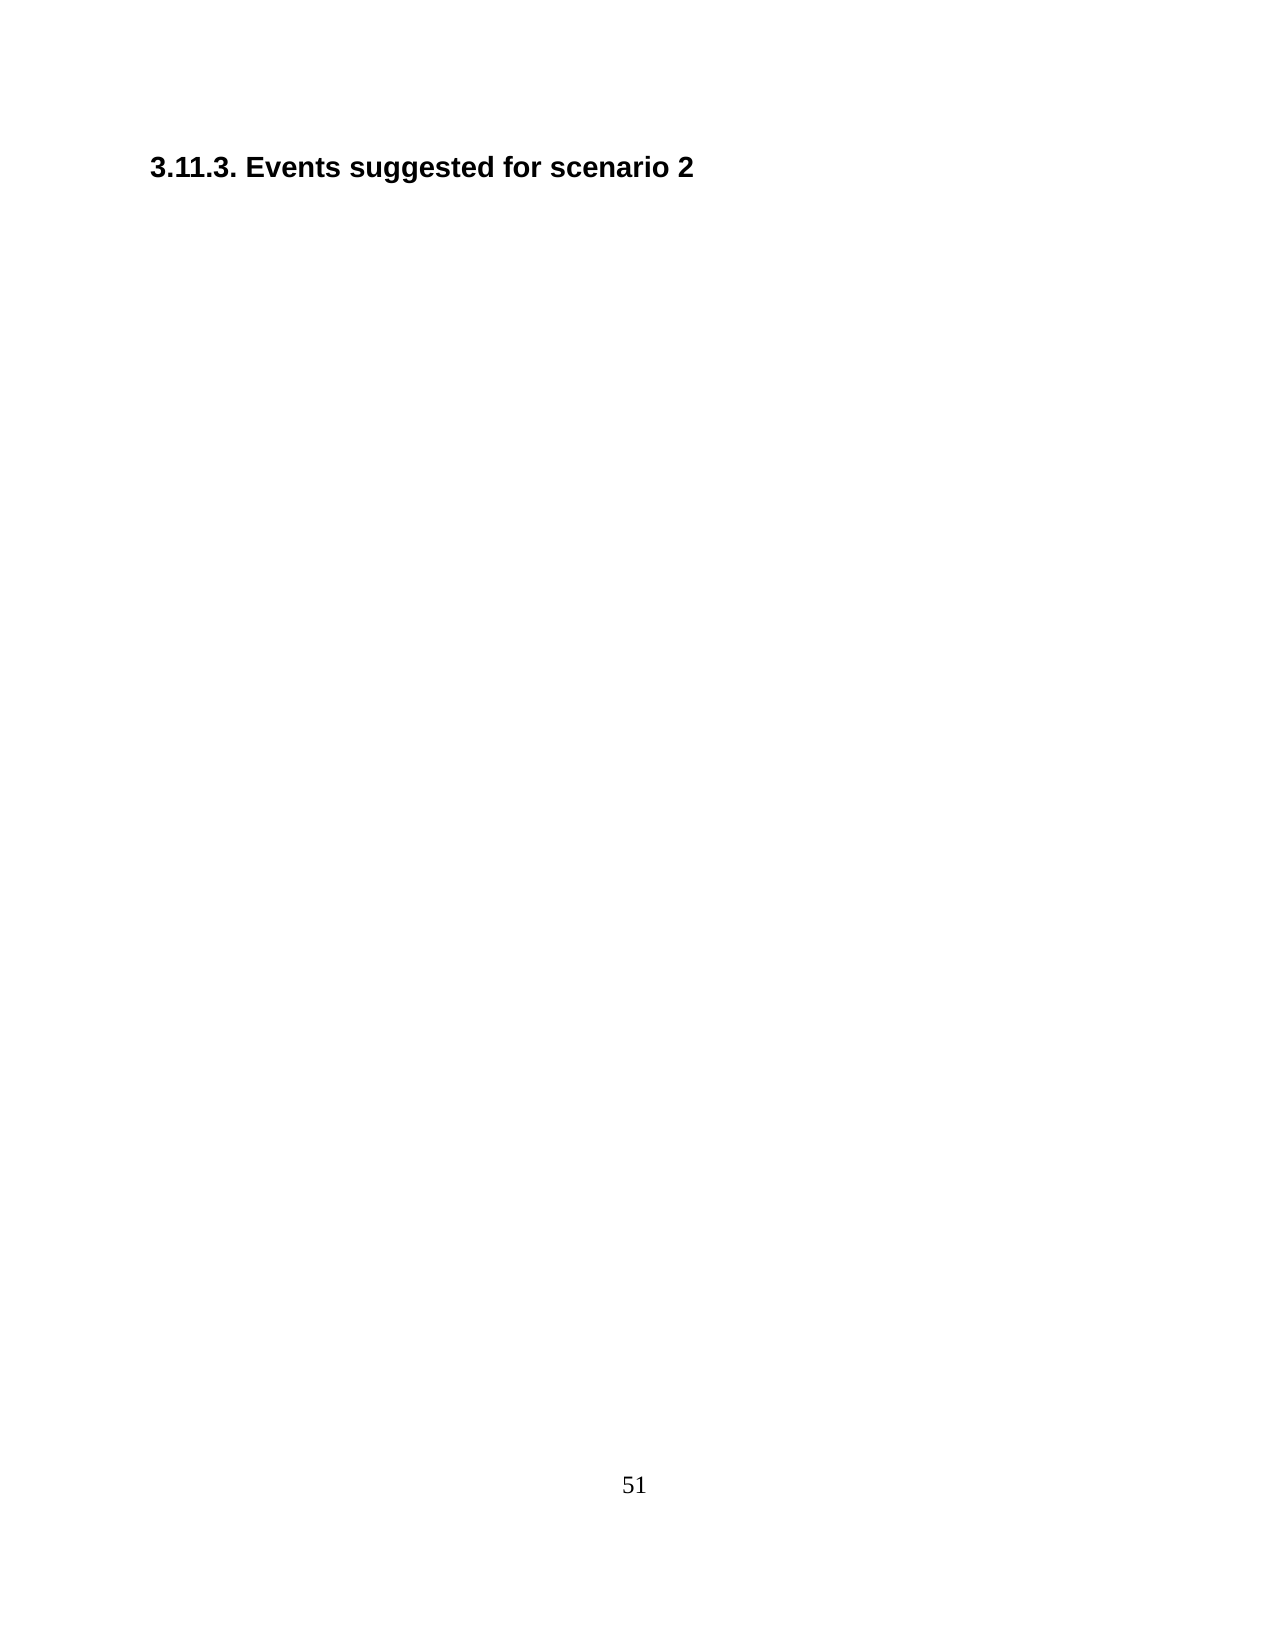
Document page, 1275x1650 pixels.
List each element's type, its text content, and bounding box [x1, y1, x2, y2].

subtitle 3.11.3. Events suggested for scenario 2 [150, 150, 1125, 183]
